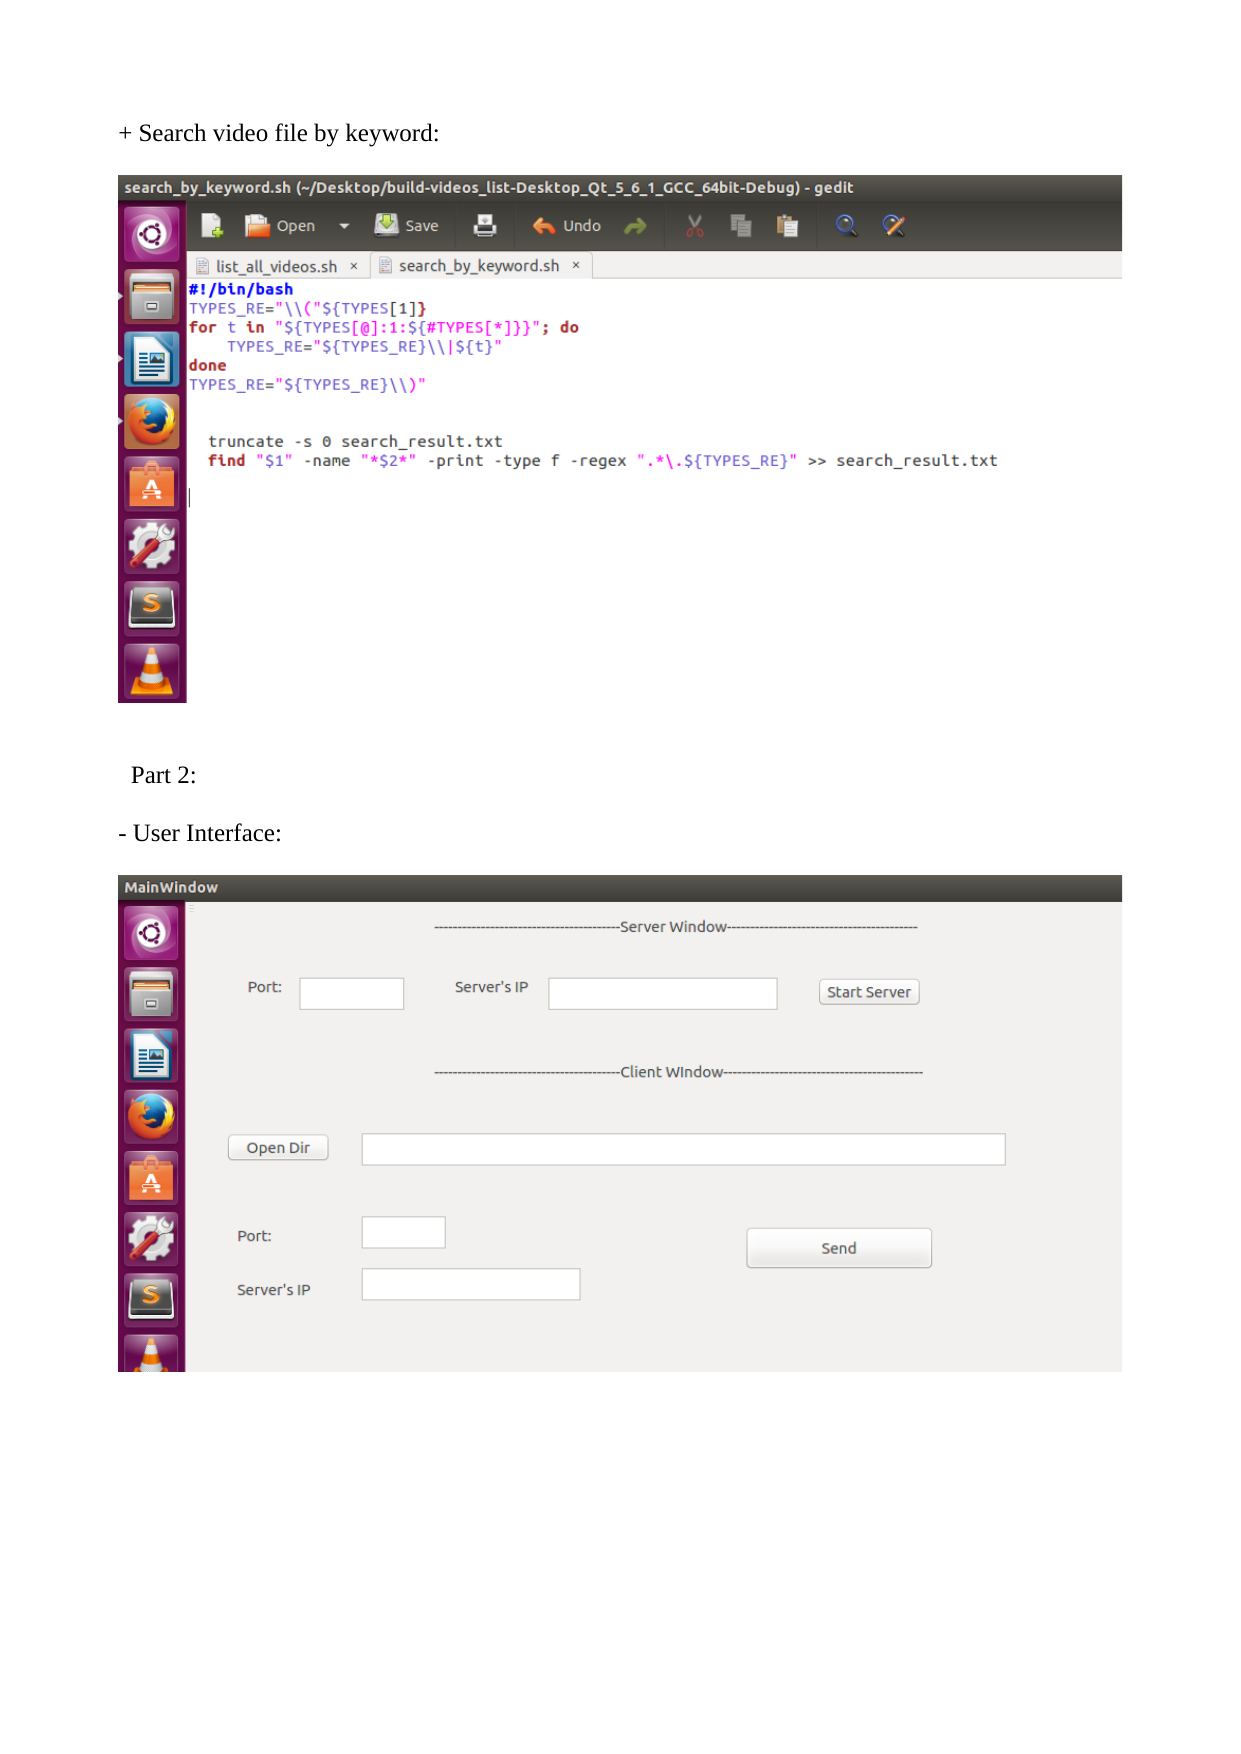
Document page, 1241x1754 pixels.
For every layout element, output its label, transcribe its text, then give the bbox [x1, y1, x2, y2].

text + Search video file by keyword: [118, 118, 1122, 147]
text - User Interface: [118, 818, 1122, 847]
picture [118, 175, 1123, 703]
text Part 2: [118, 760, 1122, 789]
picture [118, 875, 1123, 1372]
